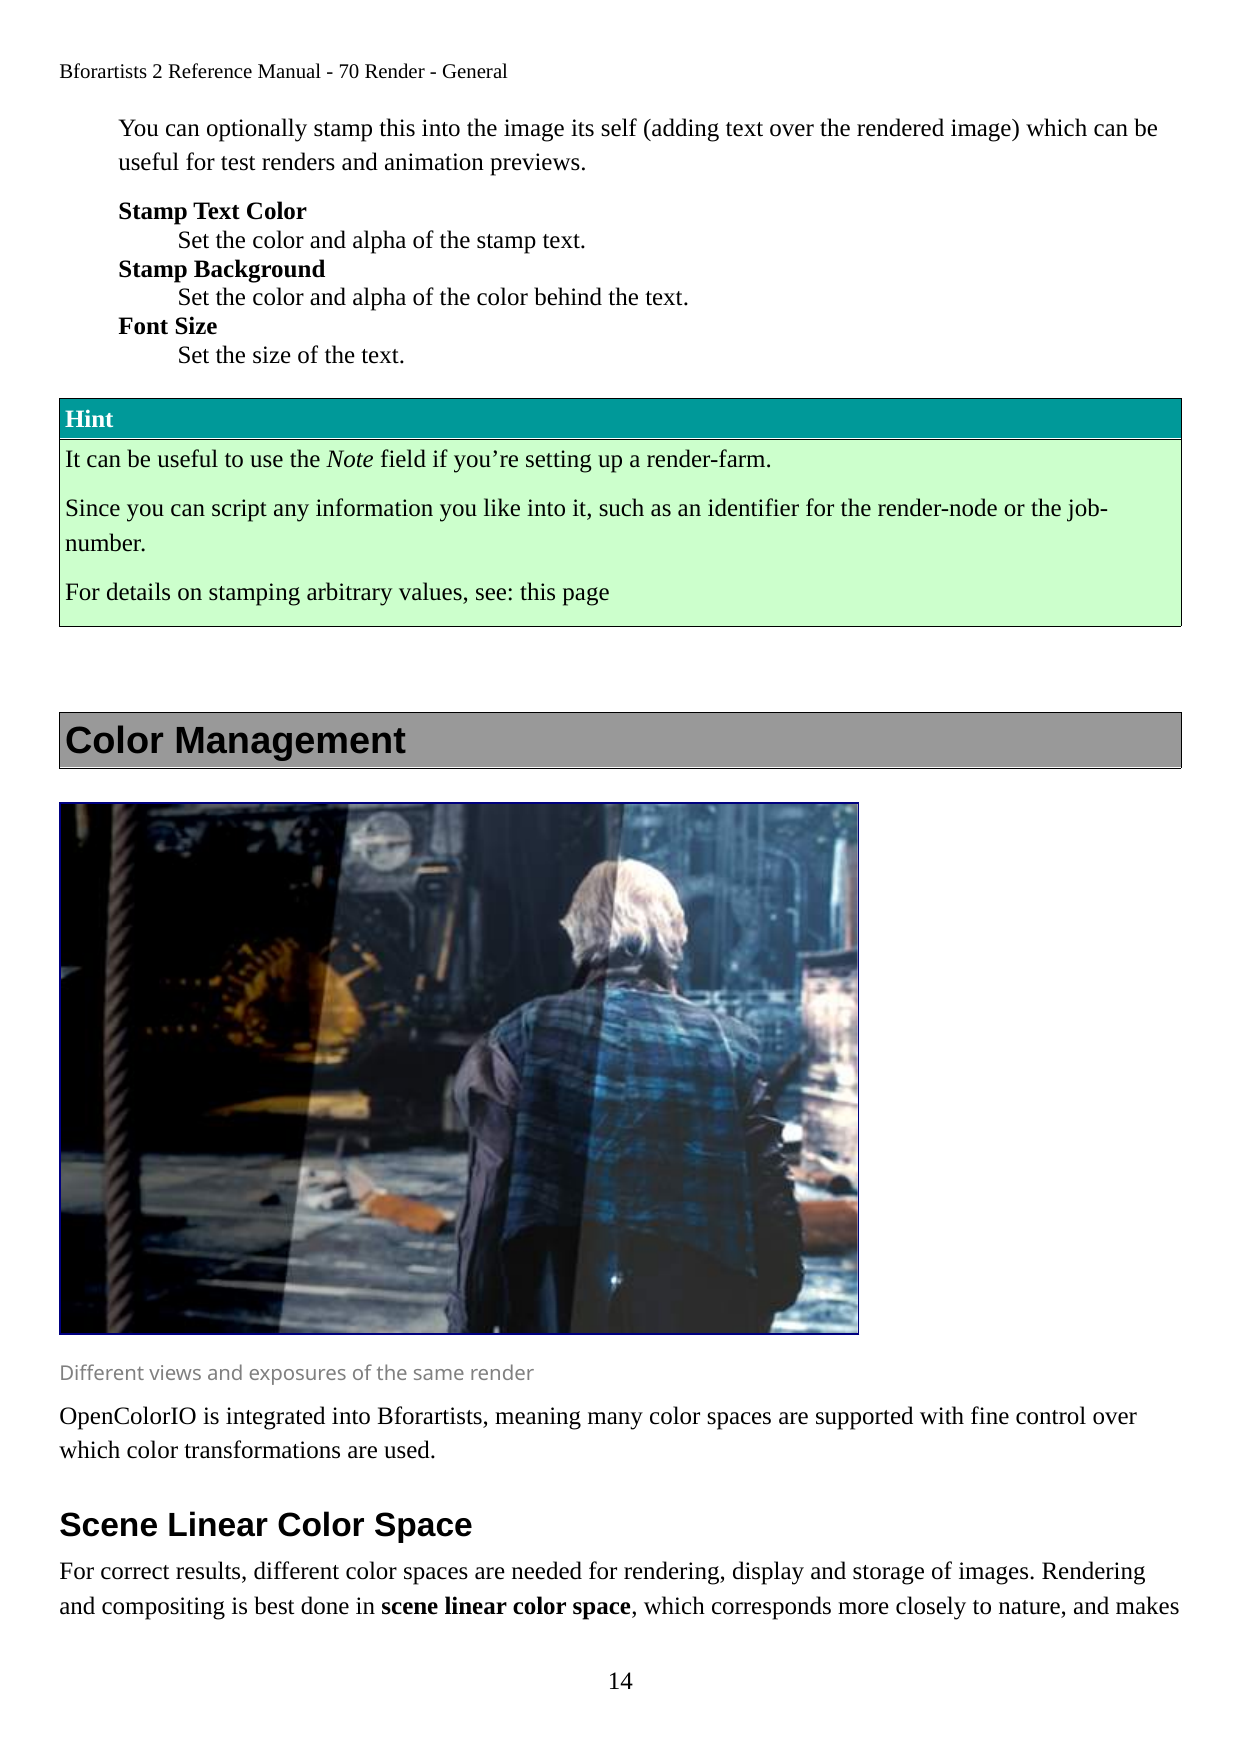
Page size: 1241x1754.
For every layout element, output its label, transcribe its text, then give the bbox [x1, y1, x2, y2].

list Set the color and alpha of the color behind the text. [177, 282, 1181, 311]
subtitle Font Size [118, 311, 1181, 340]
subtitle Stamp Text Color [118, 196, 1181, 225]
subtitle Stamp Background [118, 254, 1181, 282]
text OpenColorIO is integrated into Bforartists, meaning many color spaces are supported with fine control over which color transformations are used. [59, 1401, 1181, 1464]
table_cell It can be useful to use the Note field if you’re setting up a render-farm. Since you can script any information you like into it, such as an identifier for the render-node or the job-number. For details on stamping arbitrary values, see: this page [60, 440, 1181, 626]
list Set the color and alpha of the stamp text. [177, 225, 1181, 254]
text You can optionally stamp this into the image its self (adding text over the rendered image) which can be useful for test renders and animation previews. [118, 113, 1181, 176]
table_header Color Management [60, 713, 1181, 767]
subtitle Scene Linear Color Space [59, 1505, 1181, 1544]
table_header Hint [60, 399, 1181, 438]
picture [61, 804, 858, 1333]
text Different views and exposures of the same render [59, 1355, 1181, 1386]
text For correct results, different color spaces are needed for rendering, display and storage of images. Rendering and compositing is best done in scene linear color space, which corresponds more closely to nature, and makes [59, 1556, 1181, 1620]
list Set the size of the text. [177, 340, 1181, 369]
